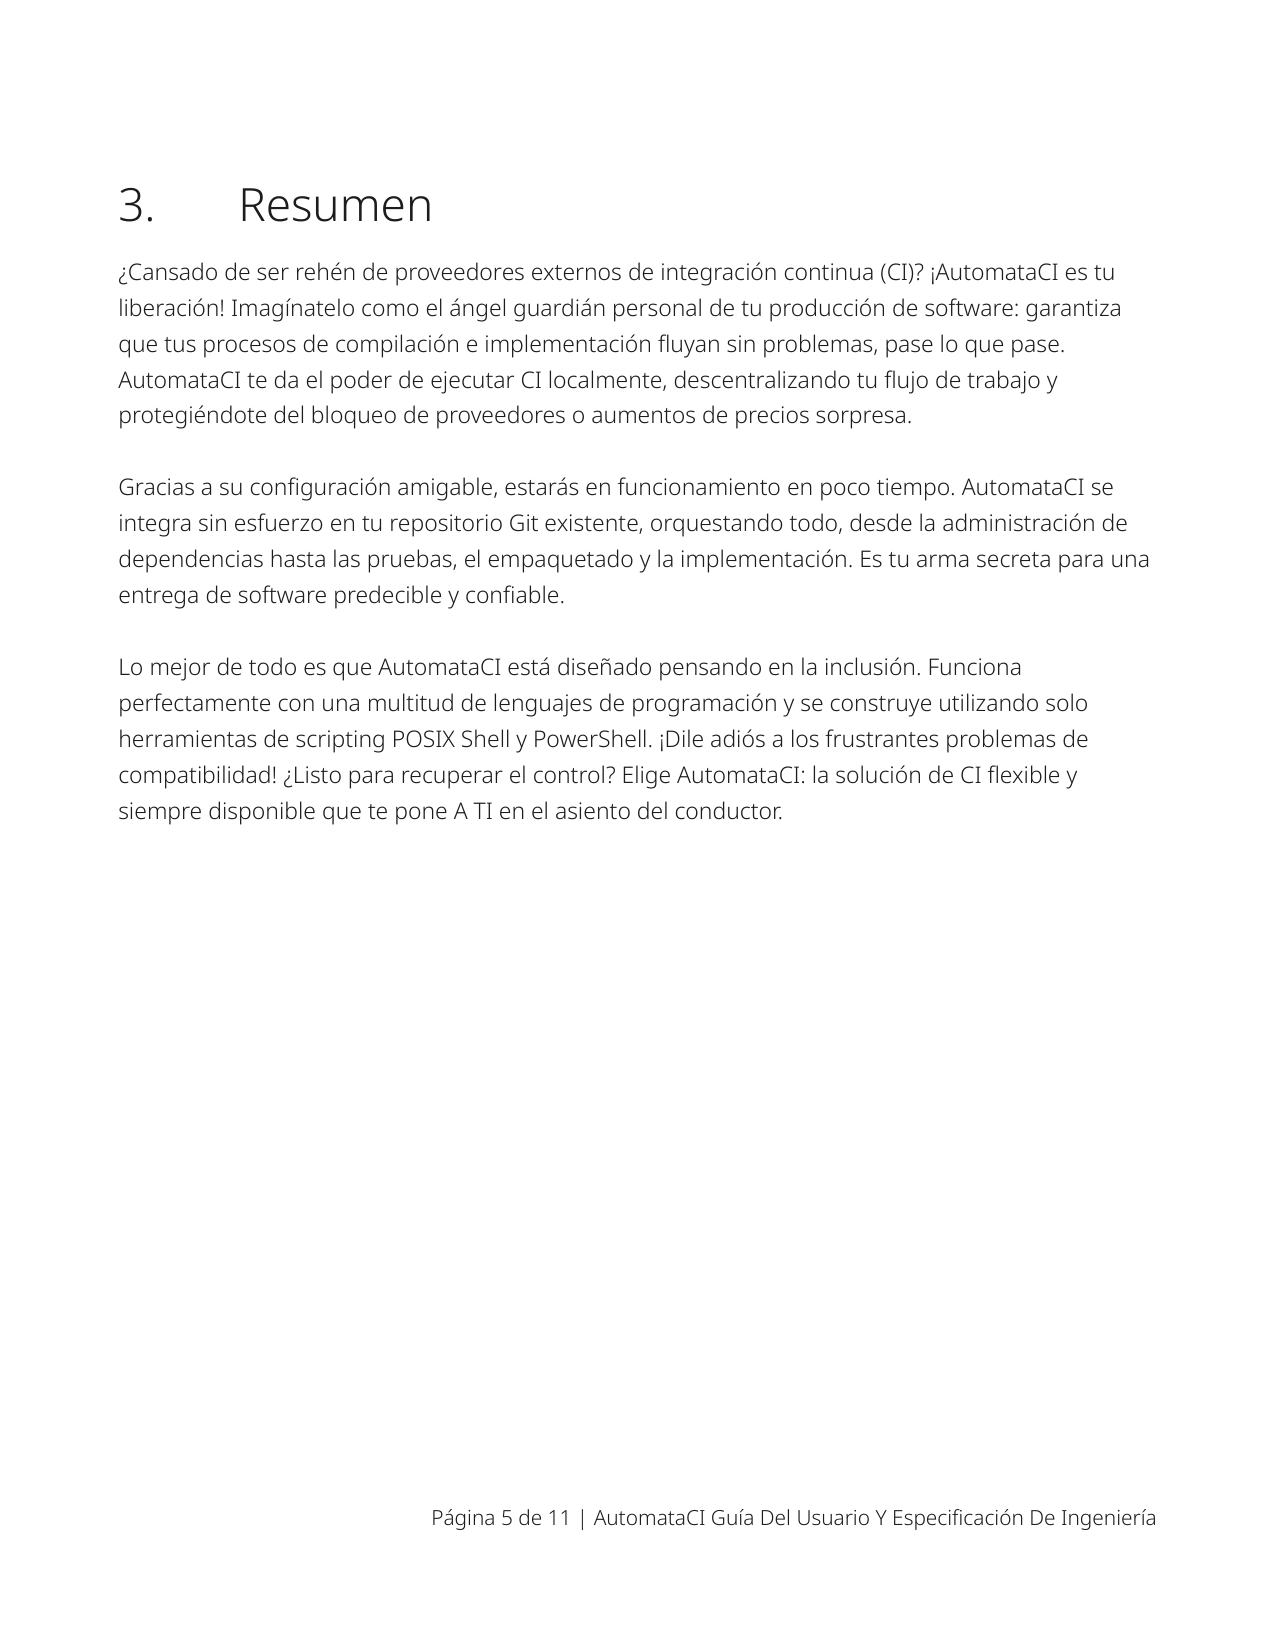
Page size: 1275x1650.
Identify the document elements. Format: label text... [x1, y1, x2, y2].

text Gracias a su configuración amigable, estarás en funcionamiento en poco tiempo. AutomataCI se integra sin esfuerzo en tu repositorio Git existente, orquestando todo, desde la administración de dependencias hasta las pruebas, el empaquetado y la implementación. Es tu arma secreta para una entrega de software predecible y confiable. [118, 471, 1157, 610]
subtitle Resumen [118, 172, 1157, 234]
text ¿Cansado de ser rehén de proveedores externos de integración continua (CI)? ¡AutomataCI es tu liberación! Imagínatelo como el ángel guardián personal de tu producción de software: garantiza que tus procesos de compilación e implementación fluyan sin problemas, pase lo que pase. AutomataCI te da el poder de ejecutar CI localmente, descentralizando tu flujo de trabajo y protegiéndote del bloqueo de proveedores o aumentos de precios sorpresa. [118, 256, 1157, 431]
text Lo mejor de todo es que AutomataCI está diseñado pensando en la inclusión. Funciona perfectamente con una multitud de lenguajes de programación y se construye utilizando solo herramientas de scripting POSIX Shell y PowerShell. ¡Dile adiós a los frustrantes problemas de compatibilidad! ¿Listo para recuperar el control? Elige AutomataCI: la solución de CI flexible y siempre disponible que te pone A TI en el asiento del conductor. [118, 651, 1157, 826]
